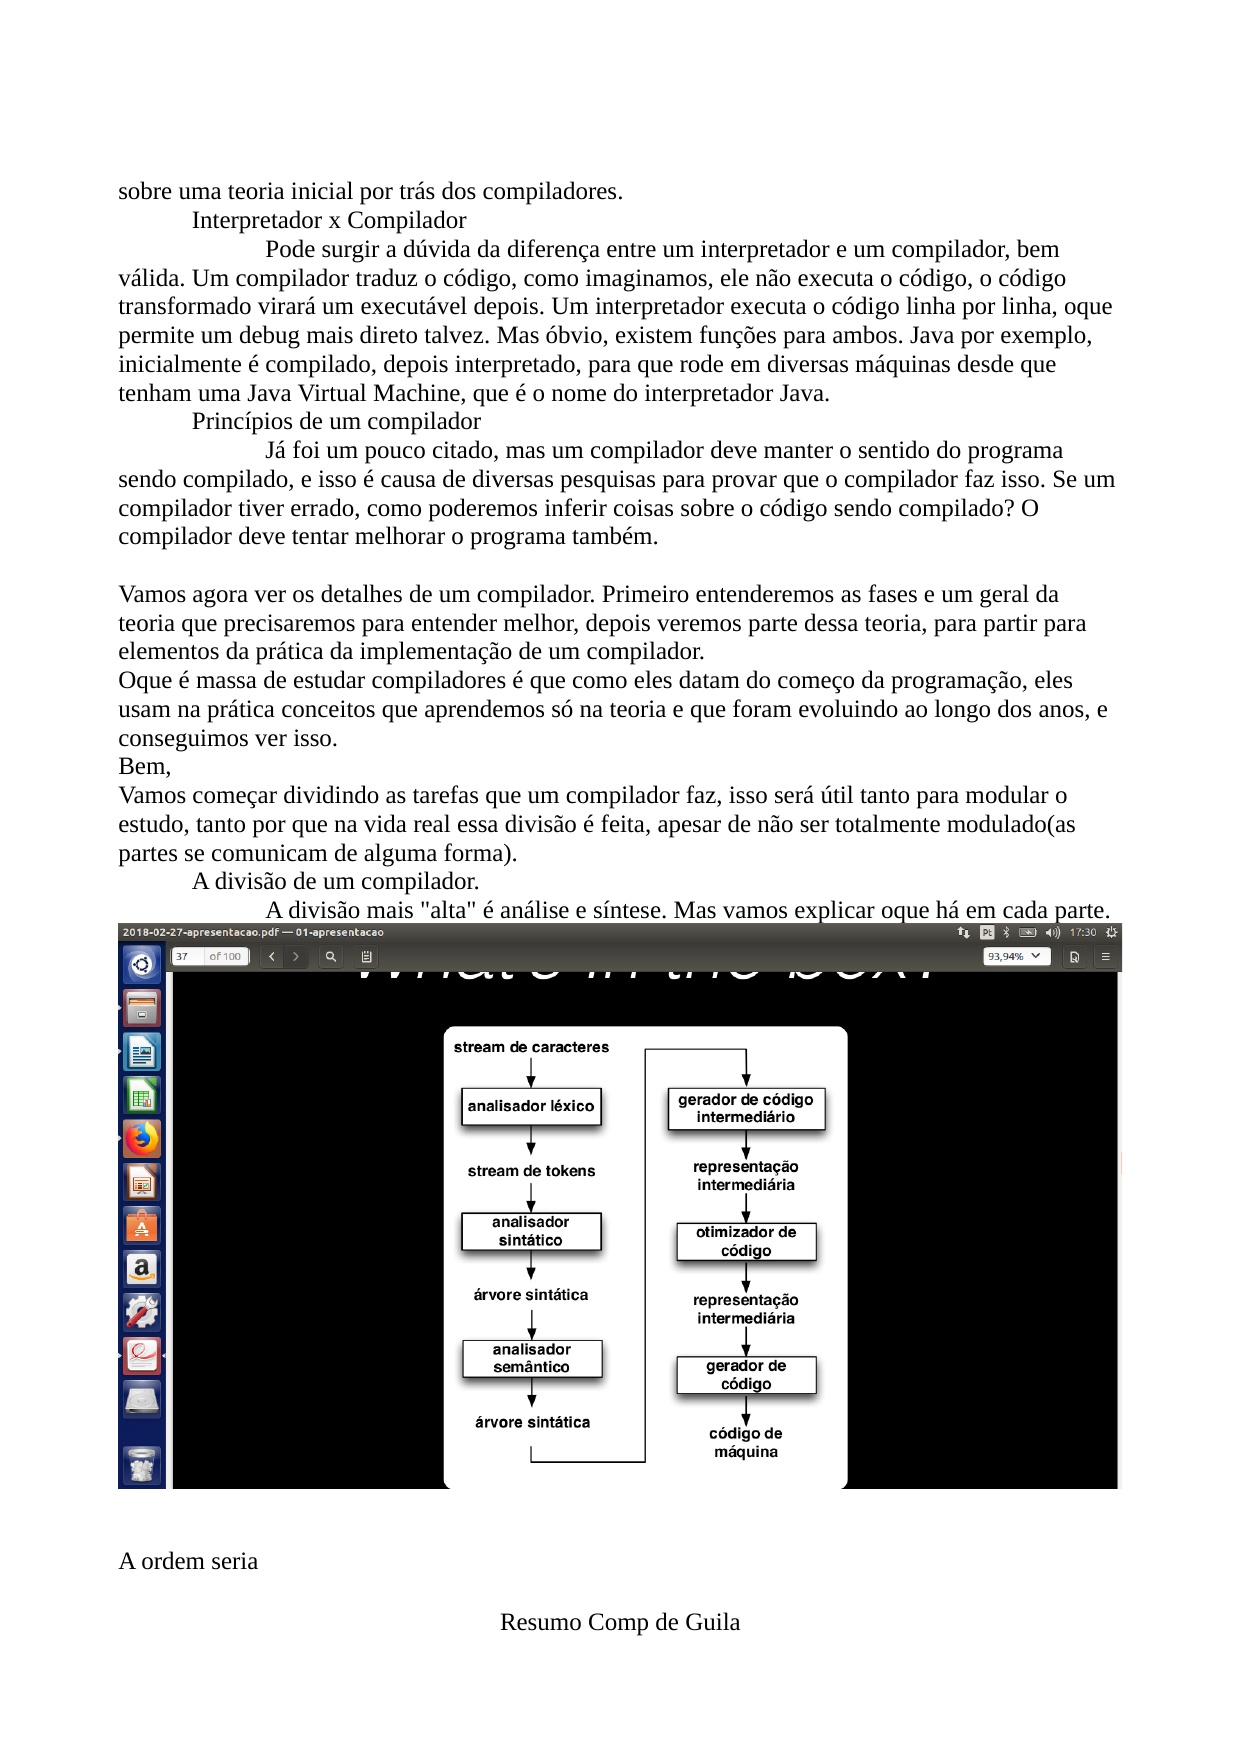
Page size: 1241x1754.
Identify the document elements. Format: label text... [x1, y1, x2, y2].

text A divisão de um compilador. [118, 866, 1122, 895]
text Bem, [118, 751, 1122, 780]
text Princípios de um compilador [118, 406, 1122, 435]
text Oque é massa de estudar compiladores é que como eles datam do começo da programação, eles usam na prática conceitos que aprendemos só na teoria e que foram evoluindo ao longo dos anos, e conseguimos ver isso. [118, 665, 1122, 751]
text Vamos agora ver os detalhes de um compilador. Primeiro entenderemos as fases e um geral da teoria que precisaremos para entender melhor, depois veremos parte dessa teoria, para partir para elementos da prática da implementação de um compilador. [118, 579, 1122, 665]
text sobre uma teoria inicial por trás dos compiladores. [118, 176, 1122, 205]
text Interpretador x Compilador [118, 205, 1122, 234]
text Pode surgir a dúvida da diferença entre um interpretador e um compilador, bem válida. Um compilador traduz o código, como imaginamos, ele não executa o código, o código transformado virará um executável depois. Um interpretador executa o código linha por linha, oque permite um debug mais direto talvez. Mas óbvio, existem funções para ambos. Java por exemplo, inicialmente é compilado, depois interpretado, para que rode em diversas máquinas desde que tenham uma Java Virtual Machine, que é o nome do interpretador Java. [118, 234, 1122, 406]
text A ordem seria [118, 1546, 1122, 1574]
picture [118, 923, 1123, 1489]
text Já foi um pouco citado, mas um compilador deve manter o sentido do programa sendo compilado, e isso é causa de diversas pesquisas para provar que o compilador faz isso. Se um compilador tiver errado, como poderemos inferir coisas sobre o código sendo compilado? O compilador deve tentar melhorar o programa também. [118, 435, 1122, 550]
text A divisão mais "alta" é análise e síntese. Mas vamos explicar oque há em cada parte. [118, 895, 1122, 923]
text Vamos começar dividindo as tarefas que um compilador faz, isso será útil tanto para modular o estudo, tanto por que na vida real essa divisão é feita, apesar de não ser totalmente modulado(as partes se comunicam de alguma forma). [118, 780, 1122, 866]
